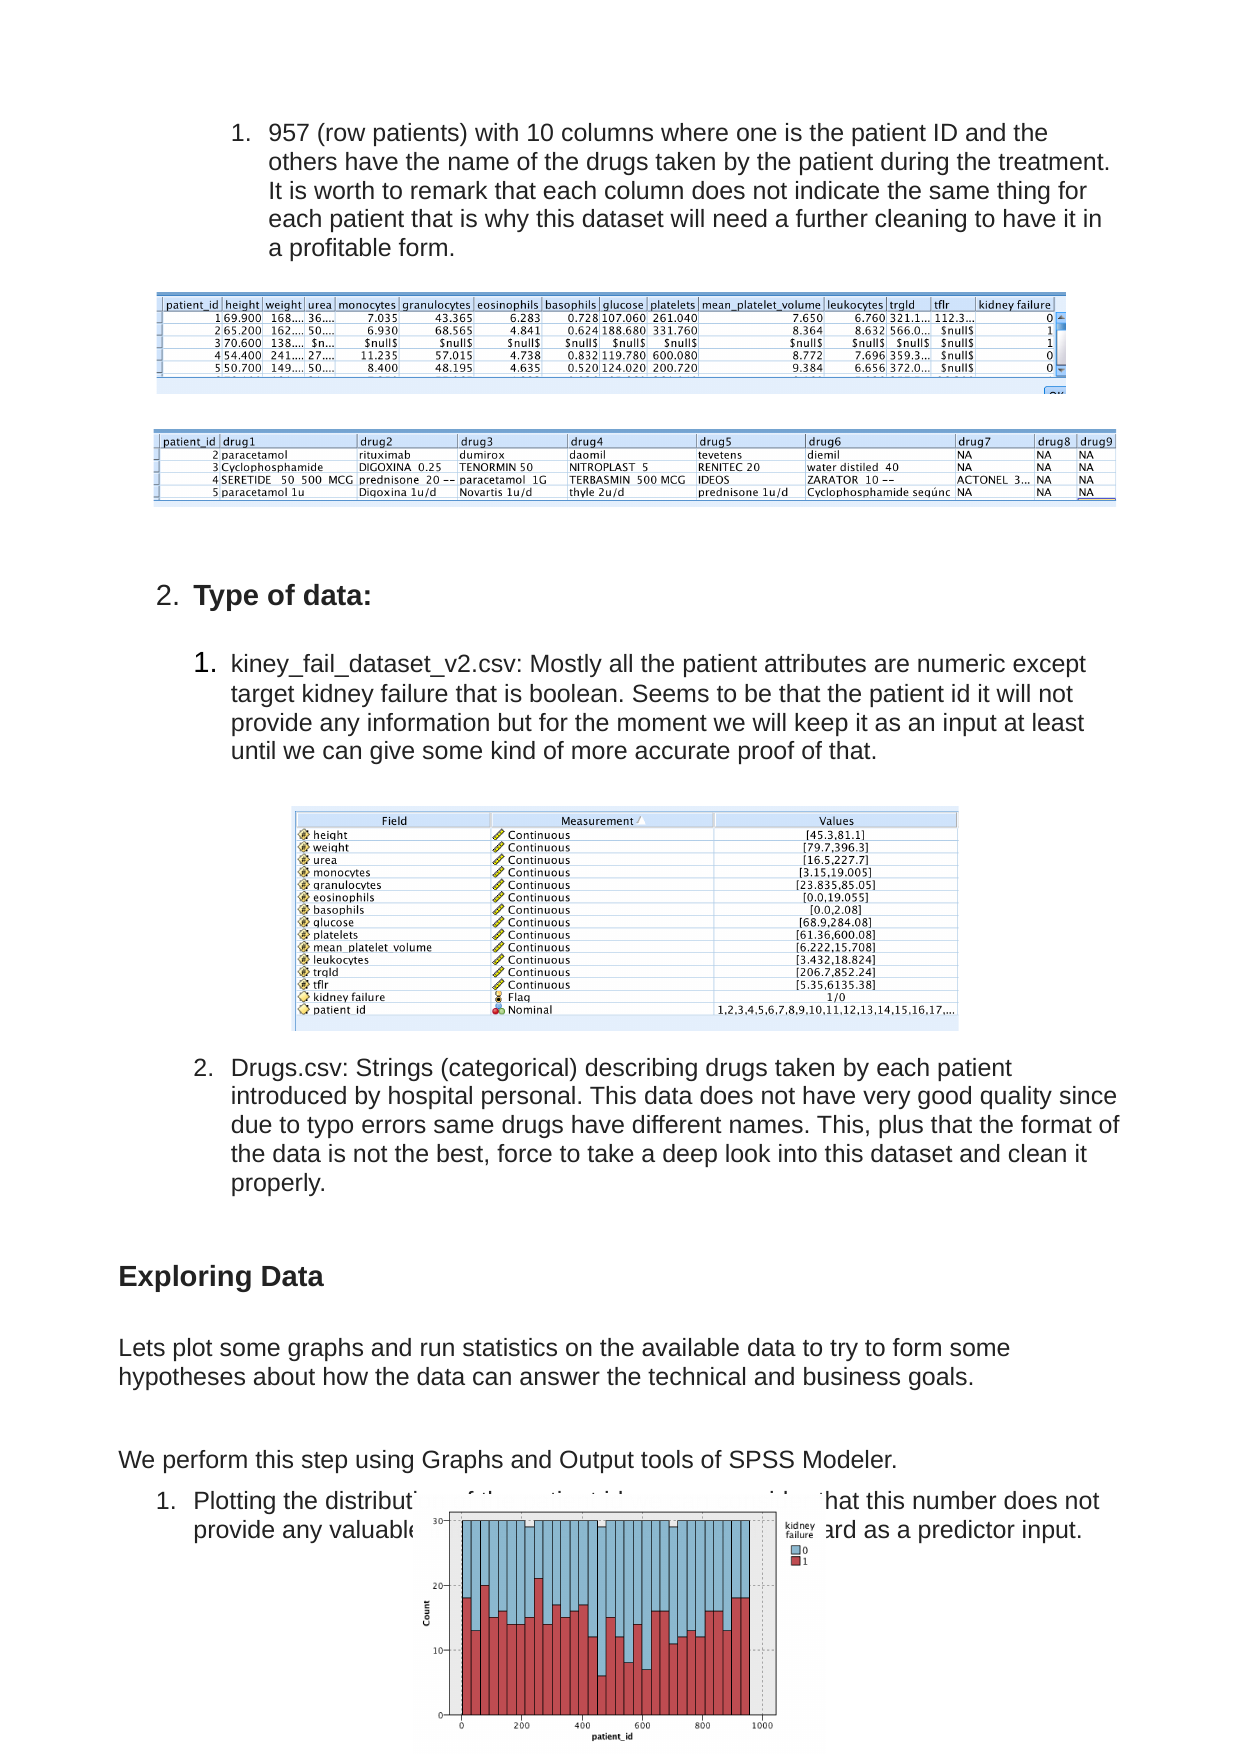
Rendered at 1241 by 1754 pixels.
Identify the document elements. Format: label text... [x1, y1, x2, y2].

picture [412, 1494, 467, 1698]
list Plotting the distribution of the patient id we can consider that this number does not provide any valuable information so probably we will discard as a predictor input. [156, 1486, 1122, 1543]
text Exploring Data [118, 1258, 1122, 1292]
text We perform this step using Graphs and Output tools of SPSS Modeler. [118, 1444, 1122, 1473]
list 957 (row patients) with 10 columns where one is the patient ID and the others have the name of the drugs taken by the patient during the treatment. It is worth to remark that each column does not indicate the same thing for each patient that is why this dataset will need a further cleaning to have it in a profitable form. [231, 118, 1122, 262]
picture [156, 292, 1066, 328]
text Lets plot some graphs and run statistics on the available data to try to form some hypotheses about how the data can answer the technical and business goals. [118, 1333, 1122, 1391]
list kiney_fail_dataset_v2.csv: Mostly all the patient attributes are numeric except target kidney failure that is boolean. Seems to be that the patient id it will not provide any information but for the moment we will keep it as an input at least until we can give some kind of more accurate proof of that. [193, 645, 1122, 765]
list Drugs.csv: Strings (categorical) describing drugs taken by each patient introduced by hospital personal. This data does not have very good quality since due to typo errors same drugs have different names. This, plus that the format of the data is not the best, force to take a deep look into this dataset and clean it properly. [193, 1052, 1122, 1196]
picture [153, 429, 1117, 455]
list Type of data: [156, 578, 1122, 612]
